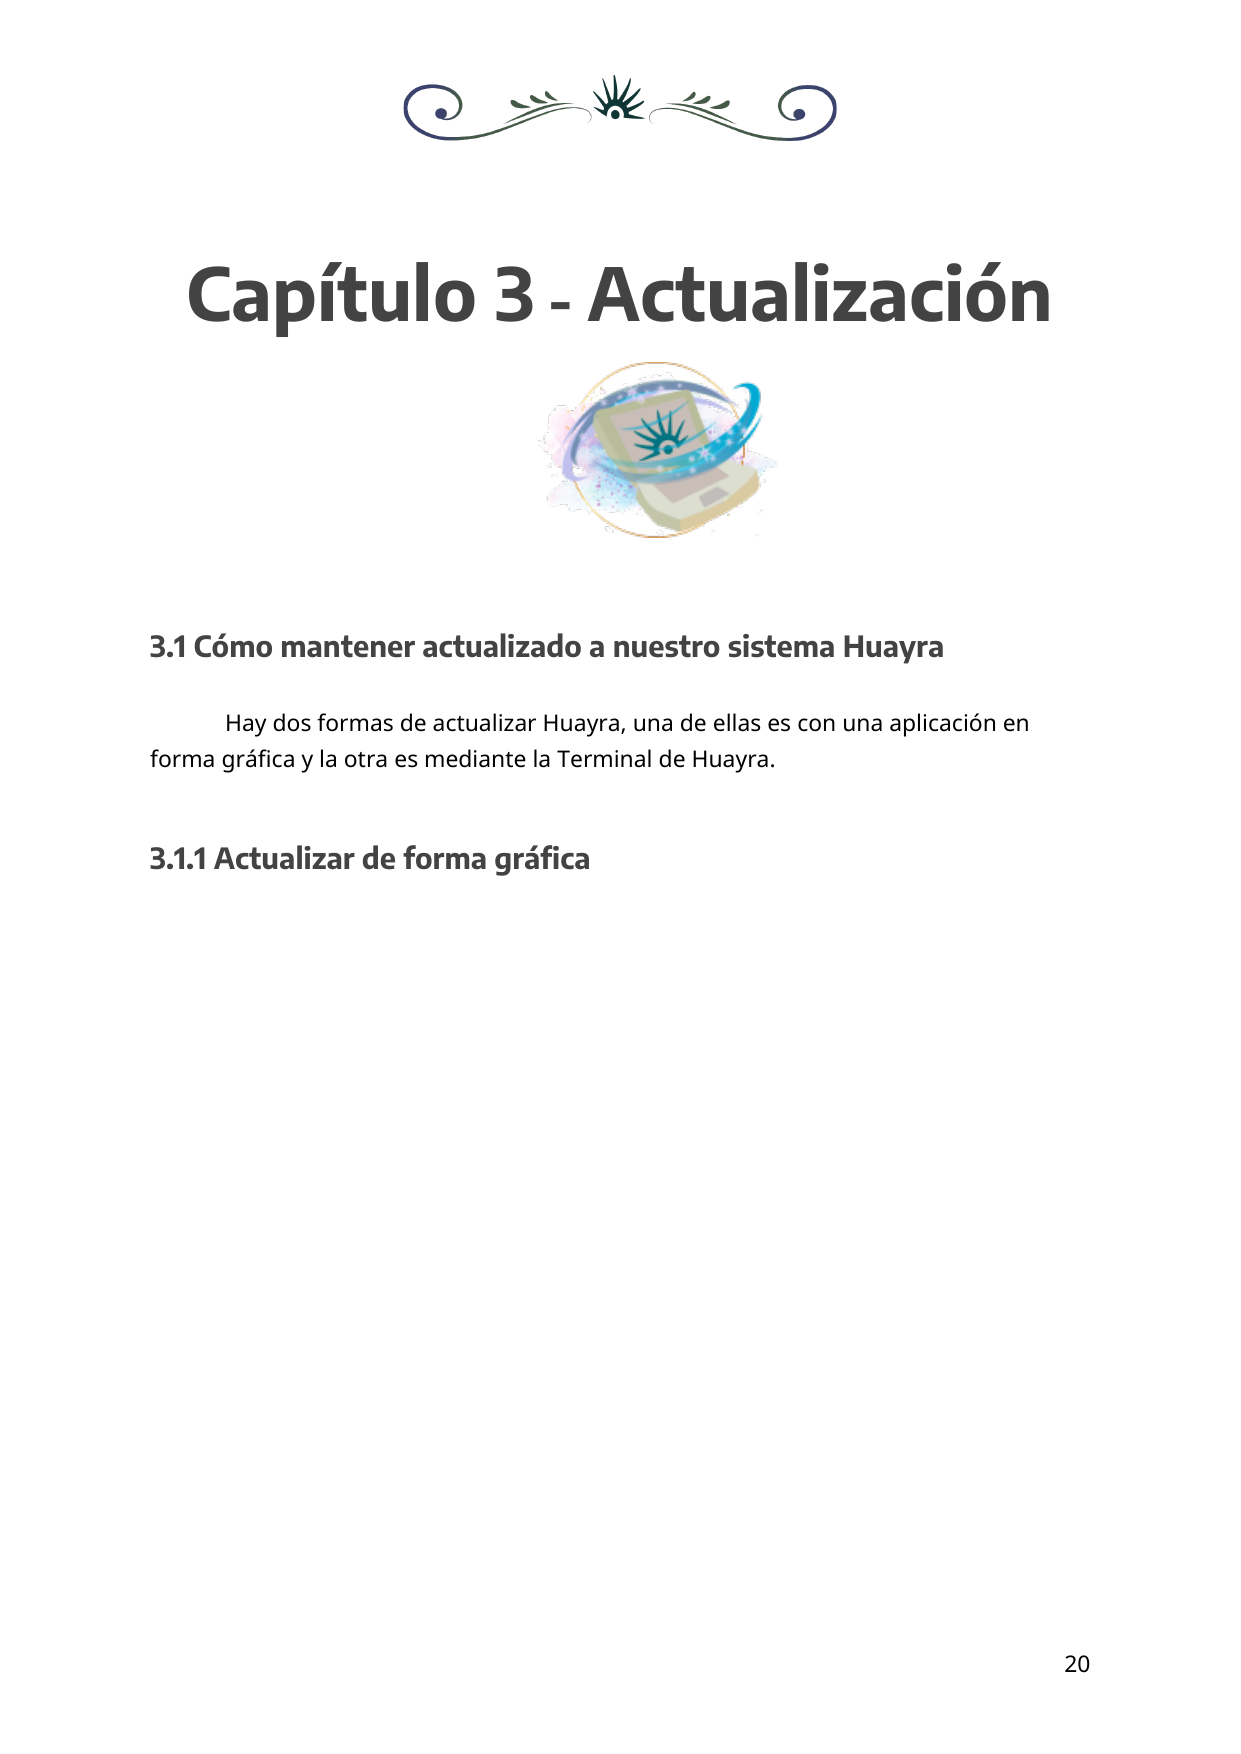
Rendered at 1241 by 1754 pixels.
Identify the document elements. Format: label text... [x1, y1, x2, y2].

subtitle 3.1 Cómo mantener actualizado a nuestro sistema Huayra [150, 628, 1090, 664]
subtitle 3.1.1 Actualizar de forma gráfica [150, 840, 1090, 876]
picture [403, 75, 837, 141]
subtitle Capítulo 3 - Actualización [150, 246, 1090, 337]
text Hay dos formas de actualizar Huayra, una de ellas es con una aplicación en forma gráfica y la otra es mediante la Terminal de Huayra. [150, 707, 1090, 810]
picture [538, 362, 778, 538]
